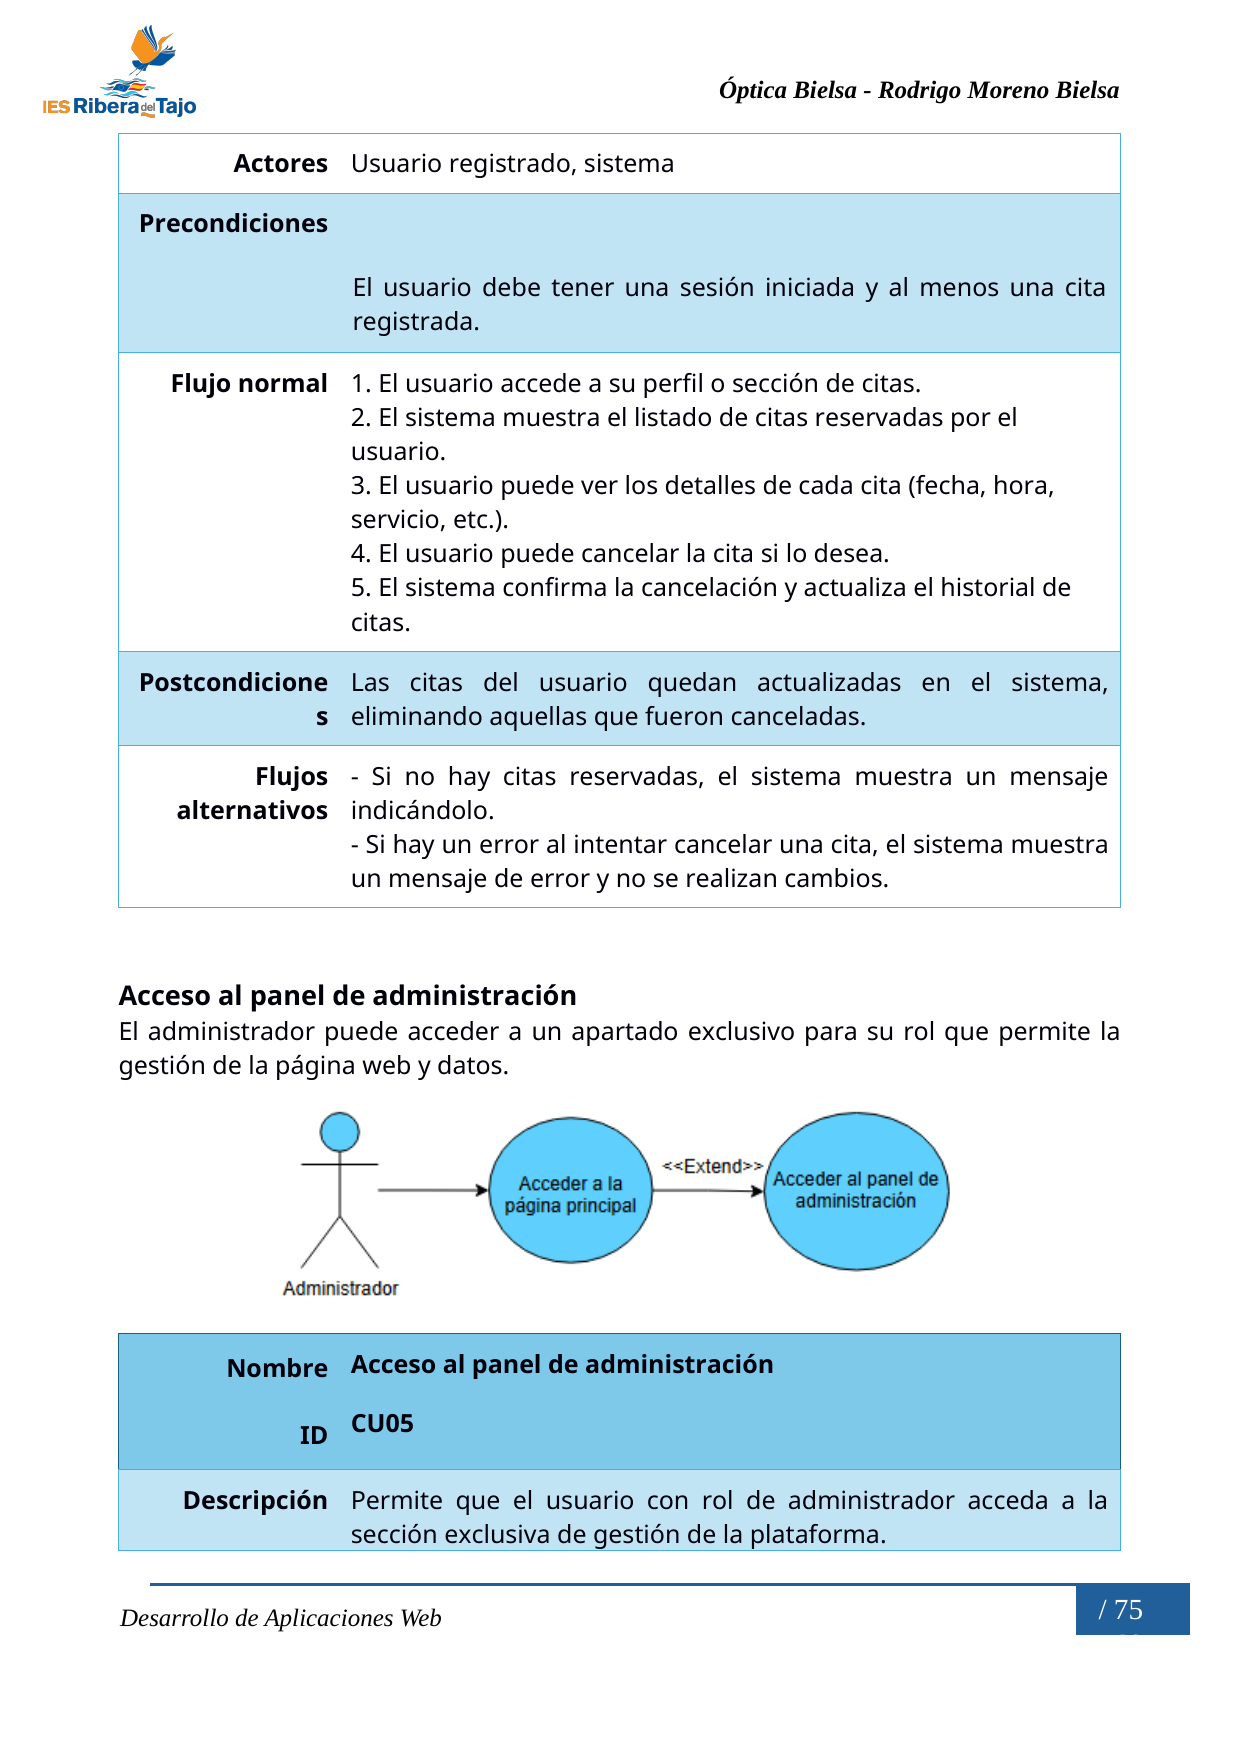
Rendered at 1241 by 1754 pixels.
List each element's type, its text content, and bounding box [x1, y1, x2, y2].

table_cell [361, 194, 1120, 352]
table_cell - Si no hay citas reservadas, el sistema muestra un mensaje indicándolo. - Si hay un error al intentar cancelar una cita, el sistema muestra un mensaje de error y no se realizan cambios. [339, 746, 1120, 907]
table_cell [339, 194, 351, 352]
table_cell 1. El usuario accede a su perfil o sección de citas. 2. El sistema muestra el listado de citas reservadas por el usuario. 3. El usuario puede ver los detalles de cada cita (fecha, hora, servicio, etc.). 4. El usuario puede cancelar la cita si lo desea. 5. El sistema confirma la cancelación y actualiza el historial de citas. [339, 353, 1120, 651]
table_cell Flujo normal [119, 353, 339, 651]
table_header Nombre ID [119, 1334, 339, 1469]
table_header Acceso al panel de administración CU05 [339, 1334, 1120, 1469]
table_header El usuario debe tener una sesión iniciada y al menos una cita registrada. [351, 256, 1109, 352]
table_cell Descripción [119, 1470, 339, 1550]
table_cell Usuario registrado, sistema [339, 134, 1120, 193]
table_cell Actores [119, 134, 339, 193]
table_header [351, 194, 361, 256]
table_cell Precondiciones [119, 194, 339, 352]
text Acceso al panel de administración [118, 976, 1122, 1013]
table_cell Permite que el usuario con rol de administrador acceda a la sección exclusiva de gestión de la plataforma. [339, 1470, 1120, 1550]
table_cell Las citas del usuario quedan actualizadas en el sistema, eliminando aquellas que fueron canceladas. [339, 652, 1120, 745]
text El administrador puede acceder a un apartado exclusivo para su rol que permite la gestión de la página web y datos. [118, 1013, 1122, 1081]
table_cell Flujos alternativos [119, 746, 339, 907]
table_cell Postcondiciones [119, 652, 339, 745]
